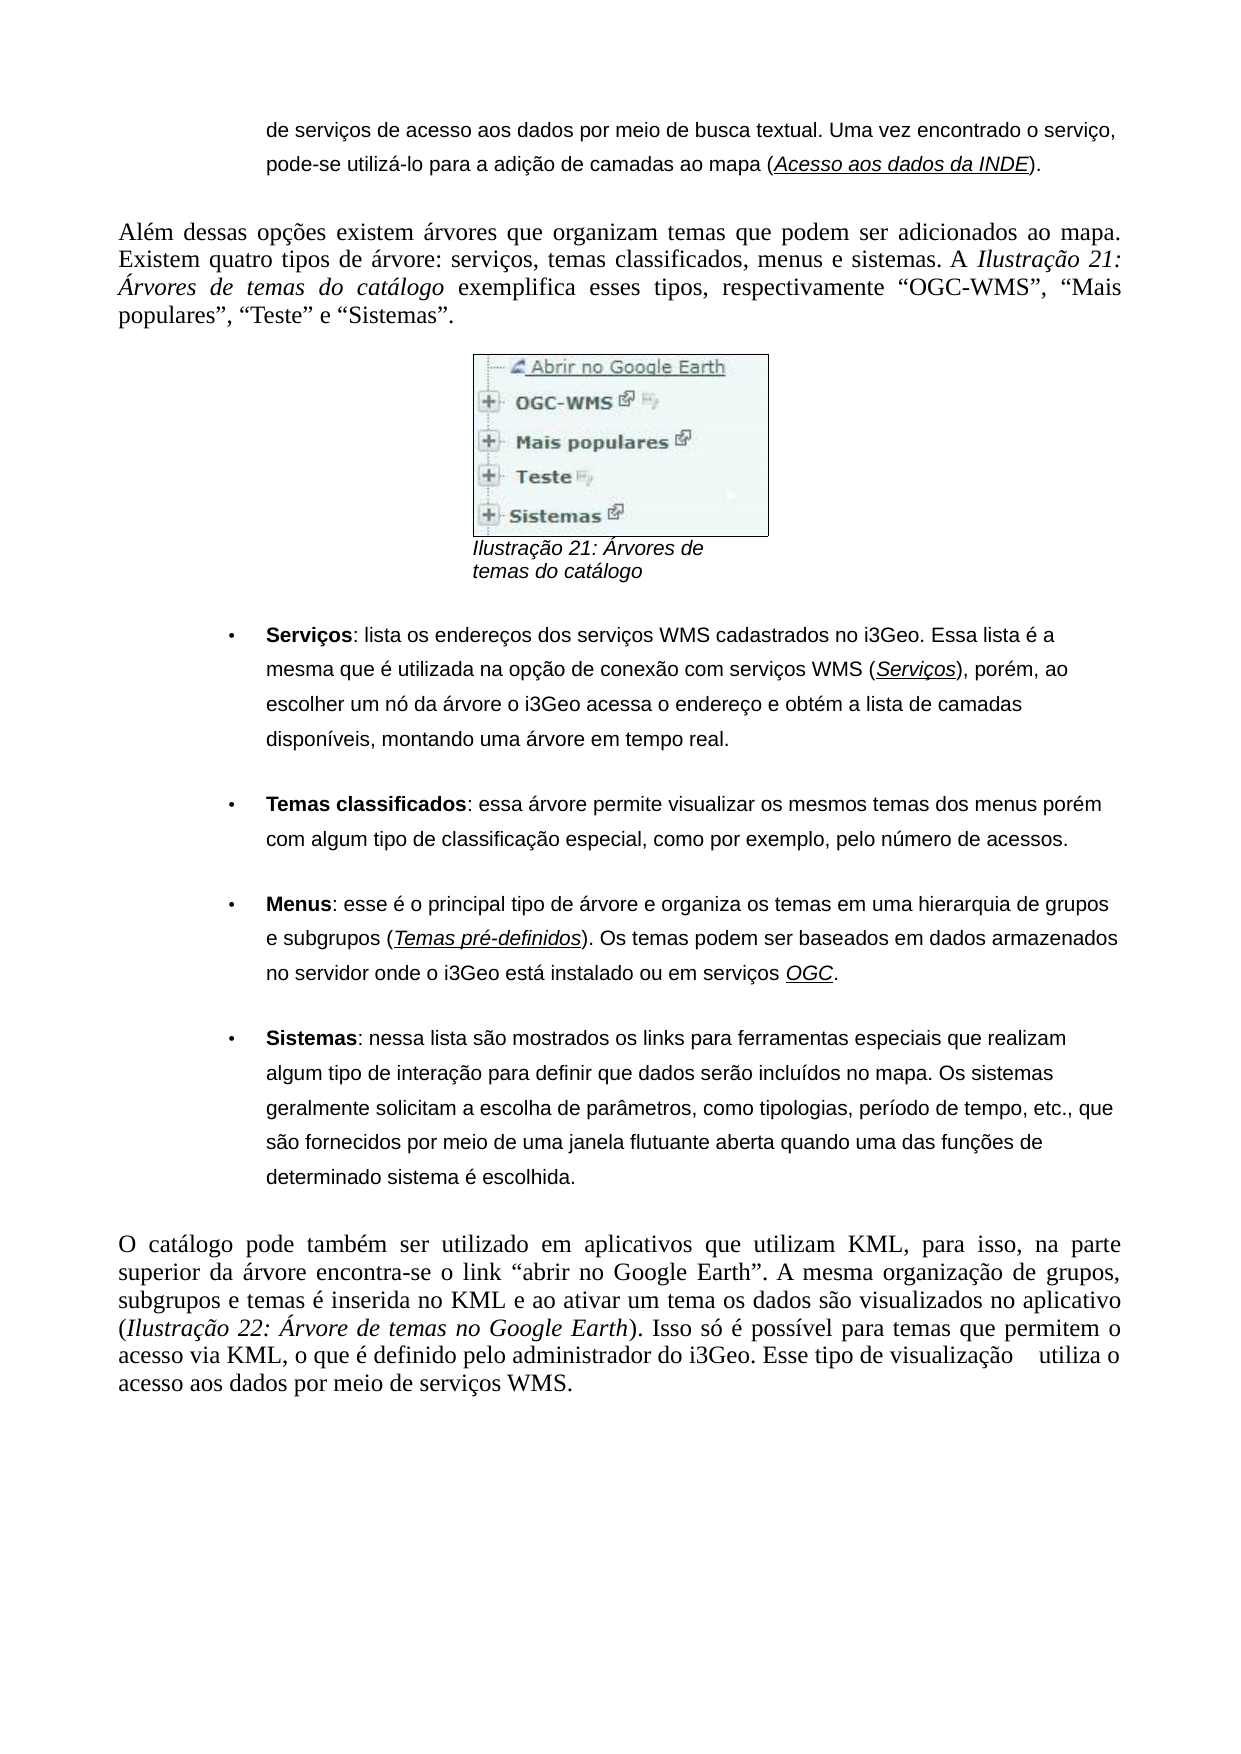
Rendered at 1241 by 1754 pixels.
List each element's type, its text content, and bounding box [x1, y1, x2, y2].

list Serviços: lista os endereços dos serviços WMS cadastrados no i3Geo. Essa lista é a mesma que é utilizada na opção de conexão com serviços WMS (Serviços), porém, ao escolher um nó da árvore o i3Geo acessa o endereço e obtém a lista de camadas disponíveis, montando uma árvore em tempo real. [228, 623, 1122, 751]
list Sistemas: nessa lista são mostrados os links para ferramentas especiais que realizam algum tipo de interação para definir que dados serão incluídos no mapa. Os sistemas geralmente solicitam a escolha de parâmetros, como tipologias, período de tempo, etc., que são fornecidos por meio de uma janela flutuante aberta quando uma das funções de determinado sistema é escolhida. [228, 1027, 1122, 1189]
list de serviços de acesso aos dados por meio de busca textual. Uma vez encontrado o serviço, pode-se utilizá-lo para a adição de camadas ao mapa (Acesso aos dados da INDE). [228, 118, 1122, 176]
text Ilustração 21: Árvores de temas do catálogo [472, 537, 768, 583]
picture [474, 355, 768, 536]
text Além dessas opções existem árvores que organizam temas que podem ser adicionados ao mapa. Existem quatro tipos de árvore: serviços, temas classificados, menus e sistemas. A Ilustração 21: Árvores de temas do catálogo exemplifica esses tipos, respectivamente “OGC-WMS”, “Mais populares”, “Teste” e “Sistemas”. [118, 218, 1122, 329]
text O catálogo pode também ser utilizado em aplicativos que utilizam KML, para isso, na parte superior da árvore encontra-se o link “abrir no Google Earth”. A mesma organização de grupos, subgrupos e temas é inserida no KML e ao ativar um tema os dados são visualizados no aplicativo (Ilustração 22: Árvore de temas no Google Earth). Isso só é possível para temas que permitem o acesso via KML, o que é definido pelo administrador do i3Geo. Esse tipo de visualização utiliza o acesso aos dados por meio de serviços WMS. [118, 1231, 1122, 1397]
list Menus: esse é o principal tipo de árvore e organiza os temas em uma hierarquia de grupos e subgrupos (Temas pré-definidos). Os temas podem ser baseados em dados armazenados no servidor onde o i3Geo está instalado ou em serviços OGC. [228, 892, 1122, 985]
list Temas classificados: essa árvore permite visualizar os mesmos temas dos menus porém com algum tipo de classificação especial, como por exemplo, pelo número de acessos. [228, 792, 1122, 850]
